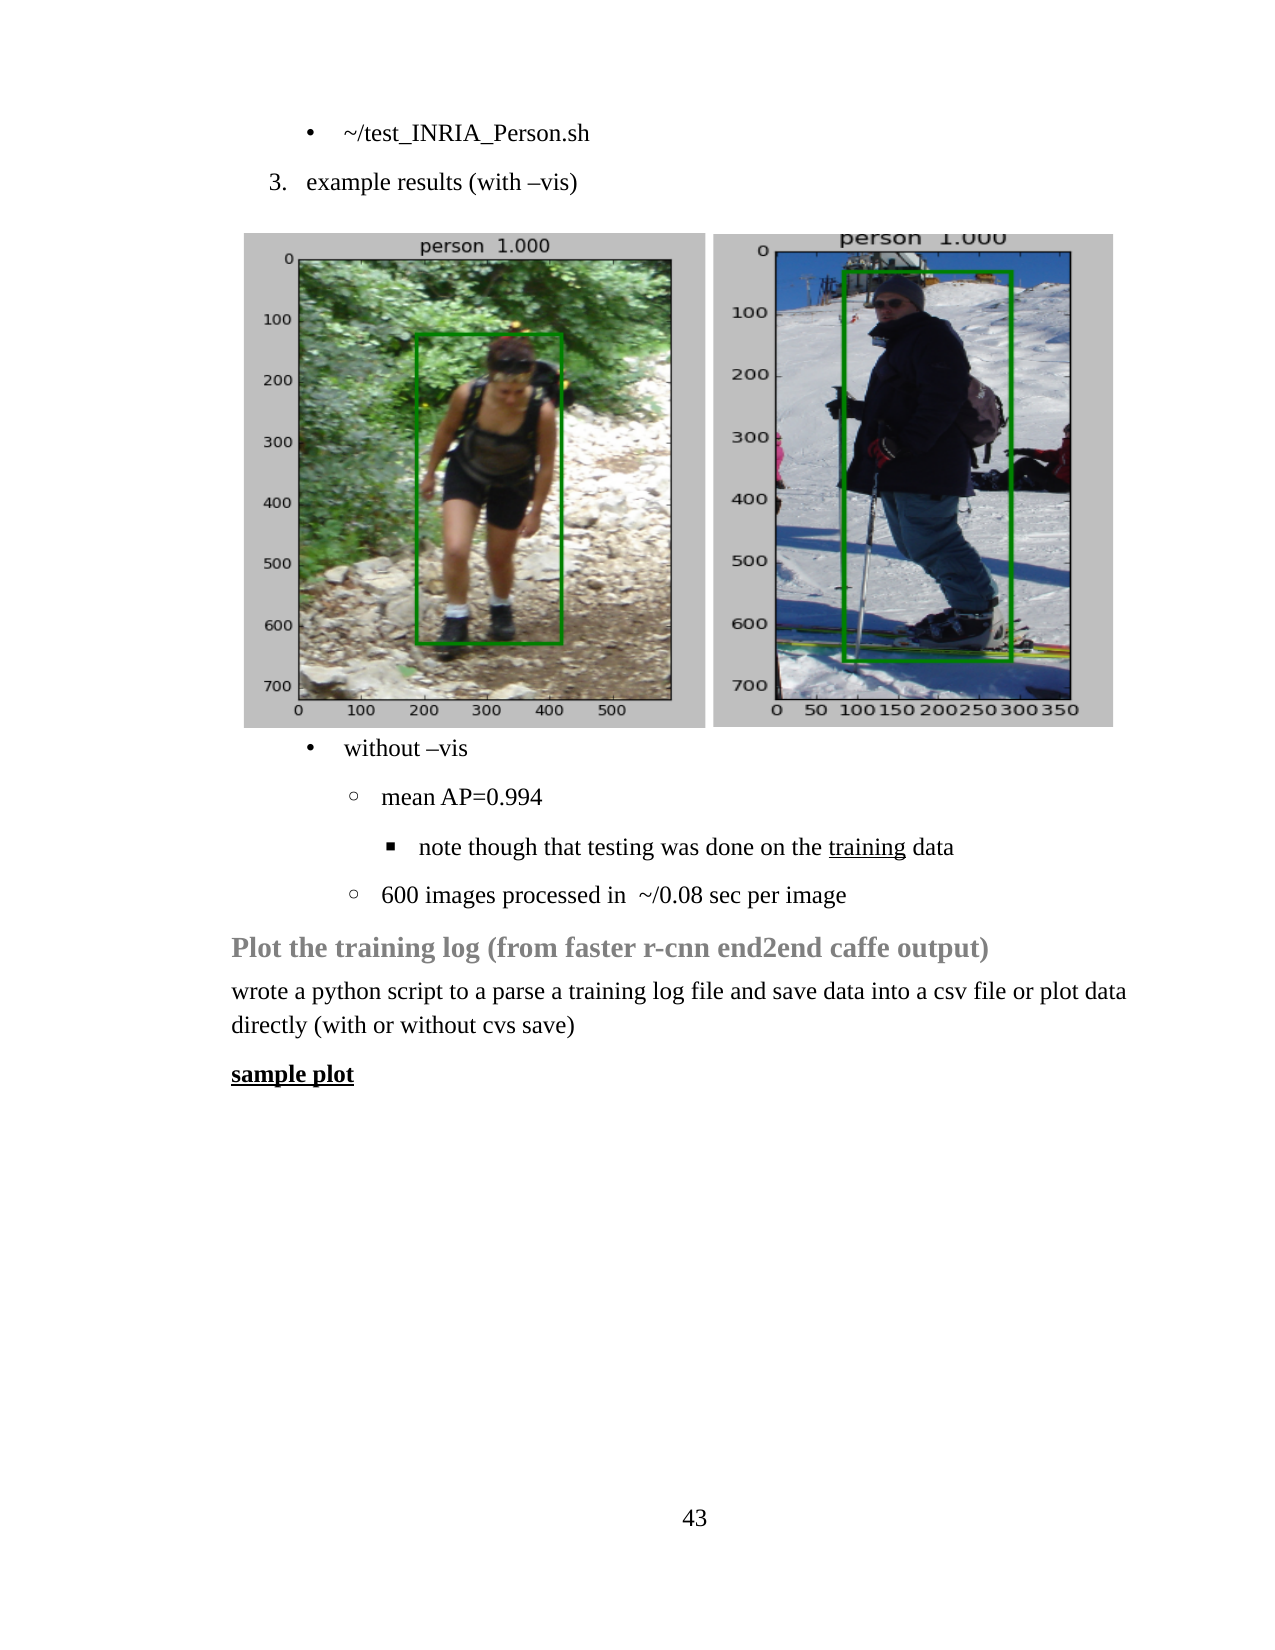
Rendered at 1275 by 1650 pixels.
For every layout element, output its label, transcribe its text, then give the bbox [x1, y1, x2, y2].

list wrote a python script to a parse a training log file and save data into a csv file or plot data directly (with or without cvs save) [231, 976, 1158, 1039]
list note though that testing was done on the training data [381, 832, 1158, 860]
subtitle Plot the training log (from faster r-cnn end2end caffe output) [231, 930, 1158, 963]
list mean AP=0.994 [344, 782, 1158, 811]
list without –vis [306, 265, 1158, 762]
picture [243, 233, 706, 728]
list sample plot [231, 1059, 1158, 1088]
list ~/test_INRIA_Person.sh [306, 118, 1158, 147]
list example results (with –vis) [269, 167, 1158, 196]
list 600 images processed in ~/0.08 sec per image [344, 881, 1158, 909]
picture [713, 234, 1114, 727]
